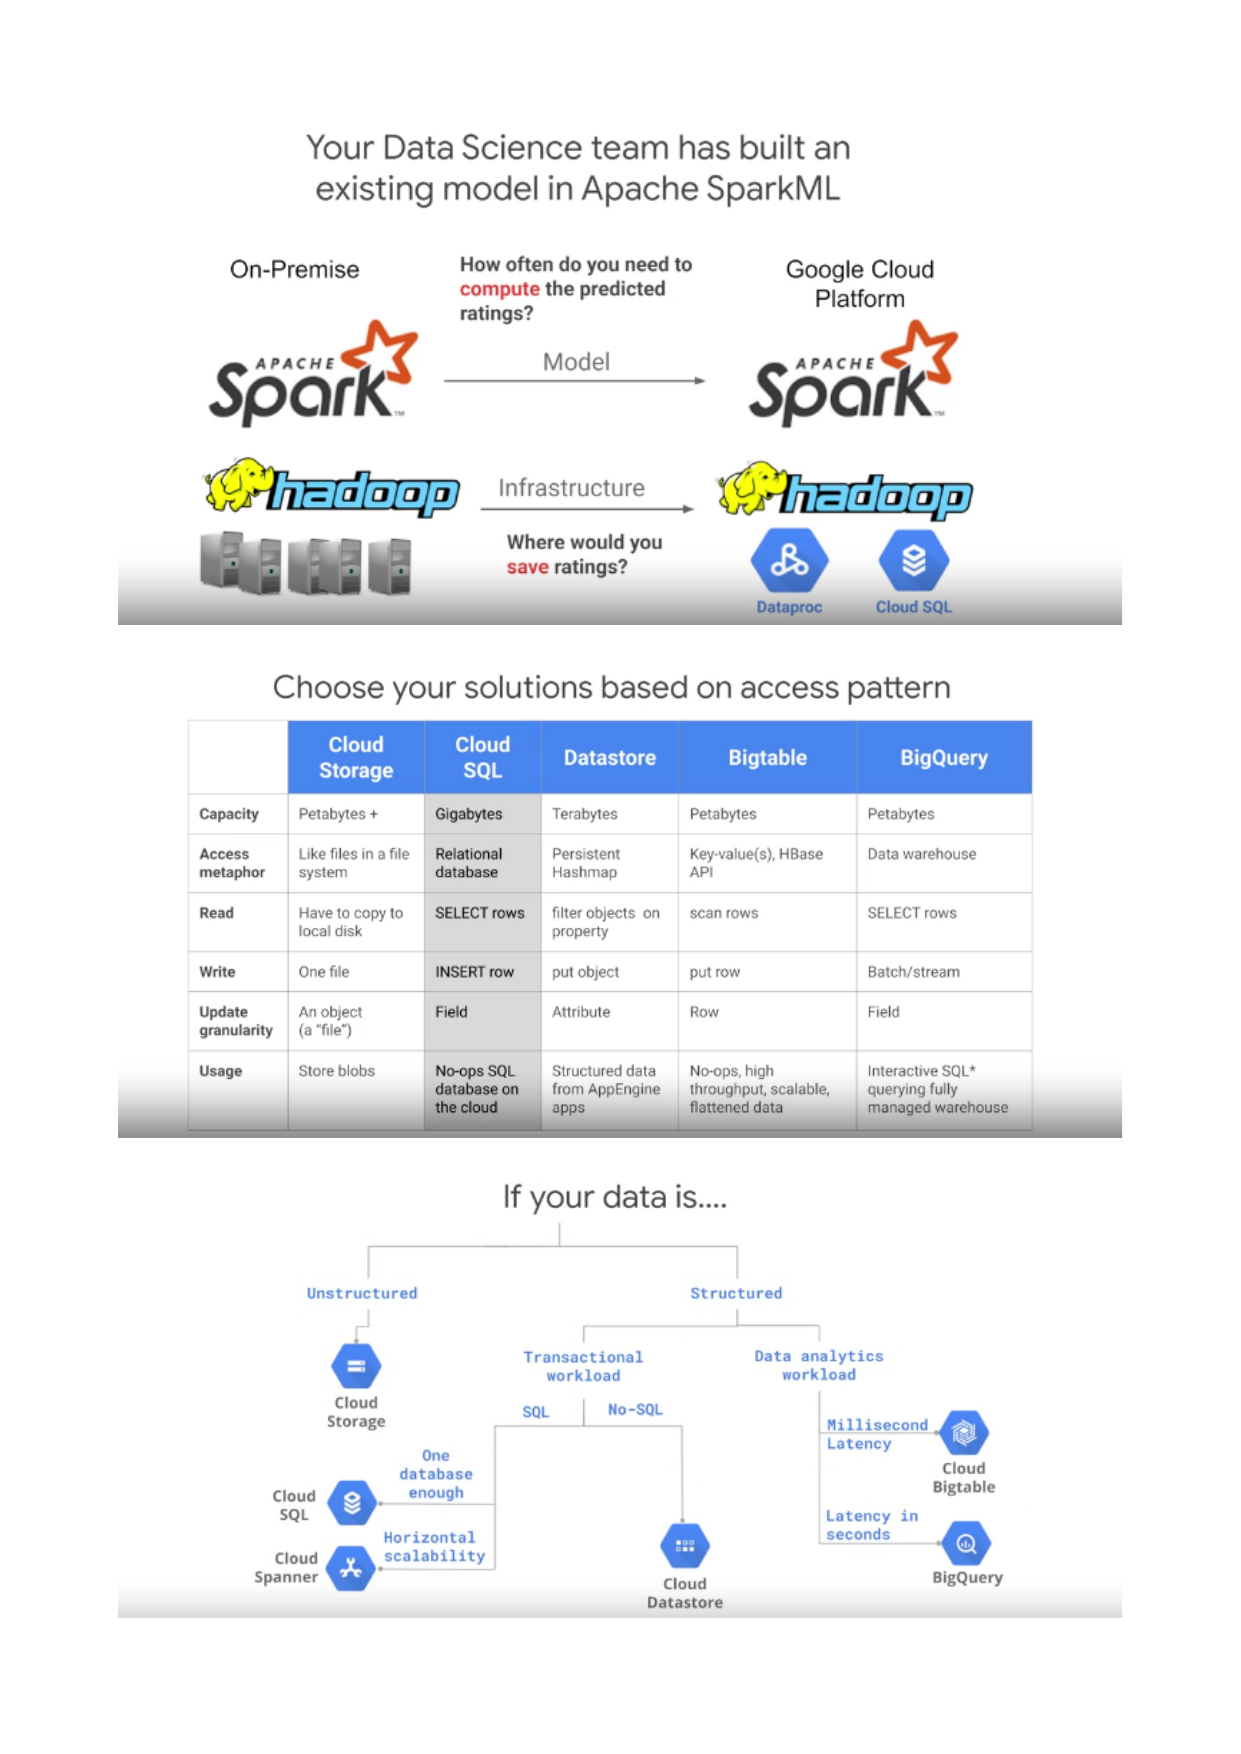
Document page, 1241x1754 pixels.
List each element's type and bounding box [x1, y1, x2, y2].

picture [118, 118, 1123, 625]
picture [118, 653, 1123, 1138]
picture [118, 1166, 1123, 1618]
